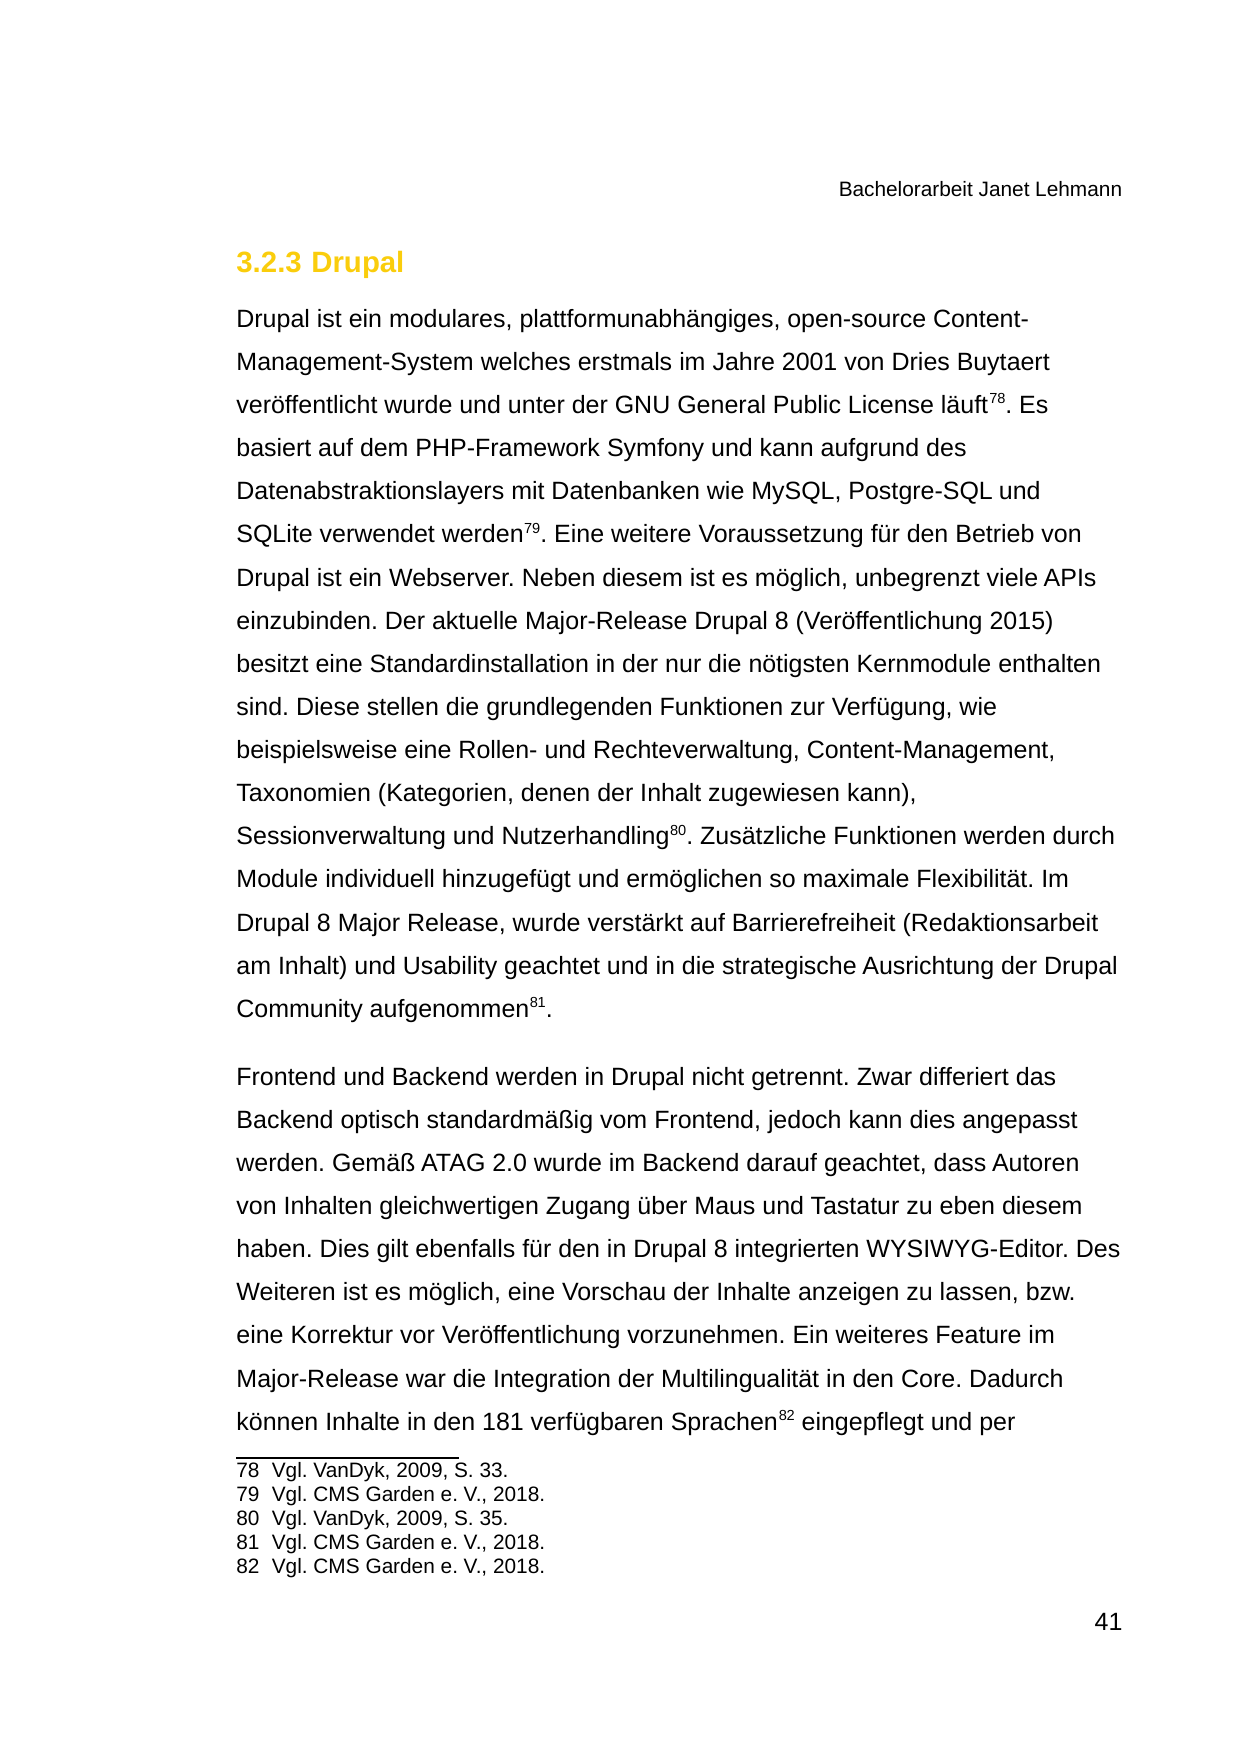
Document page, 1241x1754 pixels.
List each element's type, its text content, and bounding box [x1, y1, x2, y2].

text Vgl. VanDyk, 2009, S. 33. [236, 1458, 1122, 1482]
text Frontend und Backend werden in Drupal nicht getrennt. Zwar differiert das Backend optisch standardmäßig vom Frontend, jedoch kann dies angepasst werden. Gemäß ATAG 2.0 wurde im Backend darauf geachtet, dass Autoren von Inhalten gleichwertigen Zugang über Maus und Tastatur zu eben diesem haben. Dies gilt ebenfalls für den in Drupal 8 integrierten WYSIWYG-Editor. Des Weiteren ist es möglich, eine Vorschau der Inhalte anzeigen zu lassen, bzw. eine Korrektur vor Veröffentlichung vorzunehmen. Ein weiteres Feature im Major-Release war die Integration der Multilingualität in den Core. Dadurch können Inhalte in den 181 verfügbaren Sprachen eingepflegt und per [236, 1062, 1122, 1436]
subtitle Drupal [236, 245, 1122, 279]
text Vgl. CMS Garden e. V., 2018. [236, 1482, 1122, 1506]
text Drupal ist ein modulares, plattformunabhängiges, open-source Content-Management-System welches erstmals im Jahre 2001 von Dries Buytaert veröffentlicht wurde und unter der GNU General Public License läuft. Es basiert auf dem PHP-Framework Symfony und kann aufgrund des Datenabstraktionslayers mit Datenbanken wie MySQL, Postgre-SQL und SQLite verwendet werden. Eine weitere Voraussetzung für den Betrieb von Drupal ist ein Webserver. Neben diesem ist es möglich, unbegrenzt viele APIs einzubinden. Der aktuelle Major-Release Drupal 8 (Veröffentlichung 2015) besitzt eine Standardinstallation in der nur die nötigsten Kernmodule enthalten sind. Diese stellen die grundlegenden Funktionen zur Verfügung, wie beispielsweise eine Rollen- und Rechteverwaltung, Content-Management, Taxonomien (Kategorien, denen der Inhalt zugewiesen kann), Sessionverwaltung und Nutzerhandling. Zusätzliche Funktionen werden durch Module individuell hinzugefügt und ermöglichen so maximale Flexibilität. Im Drupal 8 Major Release, wurde verstärkt auf Barrierefreiheit (Redaktionsarbeit am Inhalt) und Usability geachtet und in die strategische Ausrichtung der Drupal Community aufgenommen. [236, 304, 1122, 1023]
text Vgl. CMS Garden e. V., 2018. [236, 1554, 1122, 1578]
text Vgl. VanDyk, 2009, S. 35. [236, 1506, 1122, 1530]
text Vgl. CMS Garden e. V., 2018. [236, 1530, 1122, 1554]
